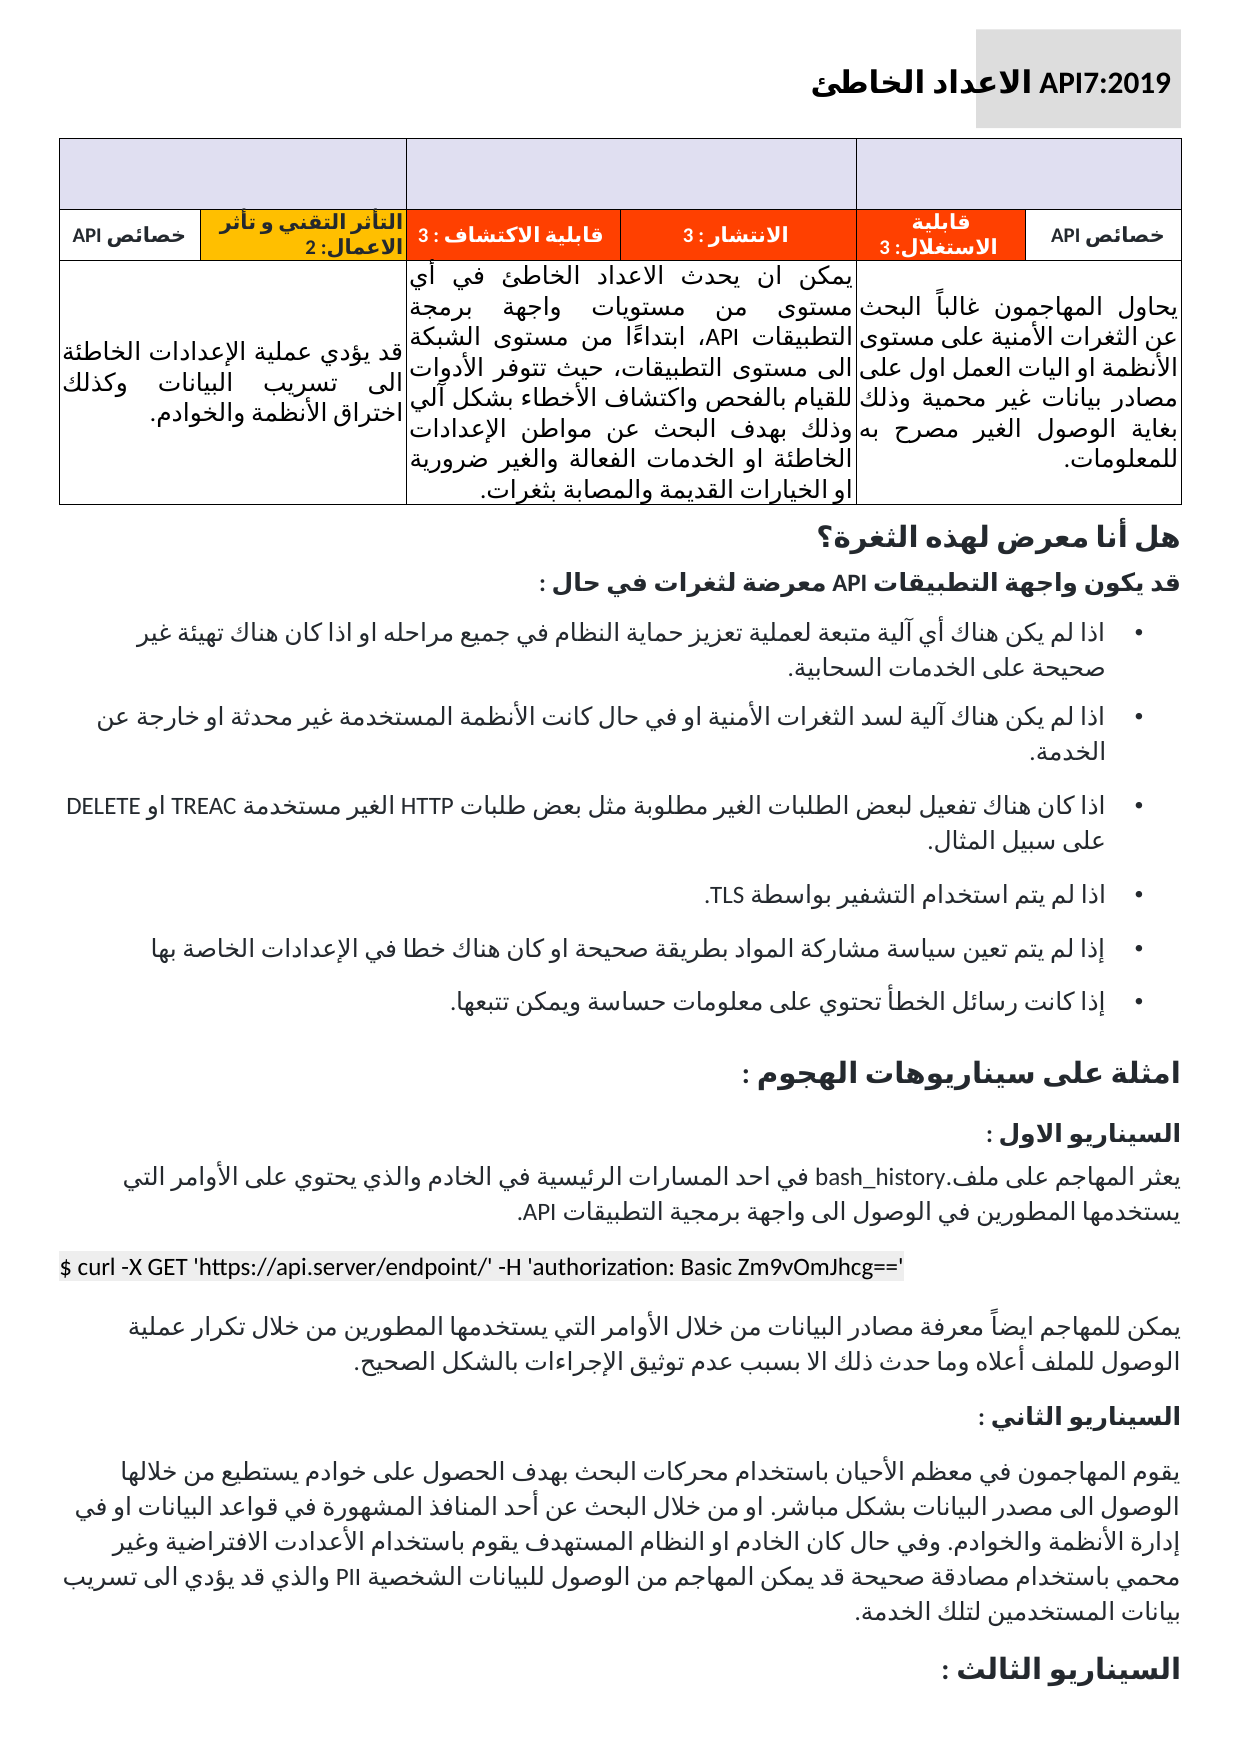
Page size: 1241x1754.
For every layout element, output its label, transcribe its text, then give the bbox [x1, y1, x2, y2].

table_header [1025, 139, 1181, 209]
table_cell قابلية الاكتشاف : 3 [407, 210, 620, 260]
table_header [407, 139, 620, 209]
table_cell يمكن ان يحدث الاعداد الخاطئ في أي مستوى من مستويات واجهة برمجة التطبيقات API، ابتداءًا من مستوى الشبكة الى مستوى التطبيقات، حيث تتوفر الأدوات للقيام بالفحص واكتشاف الأخطاء بشكل آلي وذلك بهدف البحث عن مواطن الإعدادات الخاطئة او الخدمات الفعالة والغير ضرورية او الخيارات القديمة والمصابة بثغرات. [407, 261, 856, 504]
text يعثر المهاجم على ملف.bash_history في احد المسارات الرئيسية في الخادم والذي يحتوي على الأوامر التي يستخدمها المطورين في الوصول الى واجهة برمجية التطبيقات API. [59, 1161, 1181, 1226]
list اذا لم يكن هناك أي آلية متبعة لعملية تعزيز حماية النظام في جميع مراحله او اذا كان هناك تهيئة غير صحيحة على الخدمات السحابية. [59, 617, 1144, 682]
text يمكن للمهاجم ايضاً معرفة مصادر البيانات من خلال الأوامر التي يستخدمها المطورين من خلال تكرار عملية الوصول للملف أعلاه وما حدث ذلك الا بسبب عدم توثيق الإجراءات بالشكل الصحيح. [59, 1311, 1181, 1376]
list إذا لم يتم تعين سياسة مشاركة المواد بطريقة صحيحة او كان هناك خطا في الإعدادات الخاصة بها [59, 933, 1144, 963]
table_cell قد يؤدي عملية الإعدادات الخاطئة الى تسريب البيانات وكذلك اختراق الأنظمة والخوادم. [60, 261, 406, 504]
table_cell خصائص API [1026, 210, 1181, 260]
subtitle السيناريو الاول : [59, 1118, 1181, 1148]
text يقوم المهاجمون في معظم الأحيان باستخدام محركات البحث بهدف الحصول على خوادم يستطيع من خلالها الوصول الى مصدر البيانات بشكل مباشر. او من خلال البحث عن أحد المنافذ المشهورة في قواعد البيانات او في إدارة الأنظمة والخوادم. وفي حال كان الخادم او النظام المستهدف يقوم باستخدام الأعدادت الافتراضية وغير محمي باستخدام مصادقة صحيحة قد يمكن المهاجم من الوصول للبيانات الشخصية PII والذي قد يؤدي الى تسريب بيانات المستخدمين لتلك الخدمة. [59, 1456, 1181, 1626]
list اذا كان هناك تفعيل لبعض الطلبات الغير مطلوبة مثل بعض طلبات HTTP الغير مستخدمة TREAC او DELETE على سبيل المثال. [59, 790, 1144, 856]
list اذا لم يتم استخدام التشفير بواسطة TLS. [59, 879, 1144, 909]
subtitle امثلة على سيناريوهات الهجوم : [59, 1055, 1181, 1091]
table_header [60, 139, 200, 209]
list إذا كانت رسائل الخطأ تحتوي على معلومات حساسة ويمكن تتبعها. [59, 986, 1144, 1017]
text السيناريو الثاني : [59, 1401, 1181, 1431]
text السيناريو الثالث : [59, 1651, 1181, 1687]
table_header [857, 139, 1025, 209]
text $ curl -X GET 'https://api.server/endpoint/' -H 'authorization: Basic Zm9vOmJhcg==' [59, 1251, 1181, 1281]
table_cell يحاول المهاجمون غالباً البحث عن الثغرات الأمنية على مستوى الأنظمة او اليات العمل اول على مصادر بيانات غير محمية وذلك بغاية الوصول الغير مصرح به للمعلومات. [857, 261, 1181, 504]
table_cell الانتشار : 3 [621, 210, 856, 260]
table_header [200, 139, 406, 209]
list اذا لم يكن هناك آلية لسد الثغرات الأمنية او في حال كانت الأنظمة المستخدمة غير محدثة او خارجة عن الخدمة. [59, 701, 1144, 767]
table_cell خصائص API [60, 210, 200, 260]
table_header [620, 139, 856, 209]
subtitle هل أنا معرض لهذه الثغرة؟ [59, 519, 1181, 555]
text قد يكون واجهة التطبيقات API معرضة لثغرات في حال : [59, 567, 1181, 598]
table_cell قابلية الاستغلال: 3 [857, 210, 1025, 260]
table_cell التأثر التقني و تأثر الاعمال: 2 [201, 210, 406, 260]
